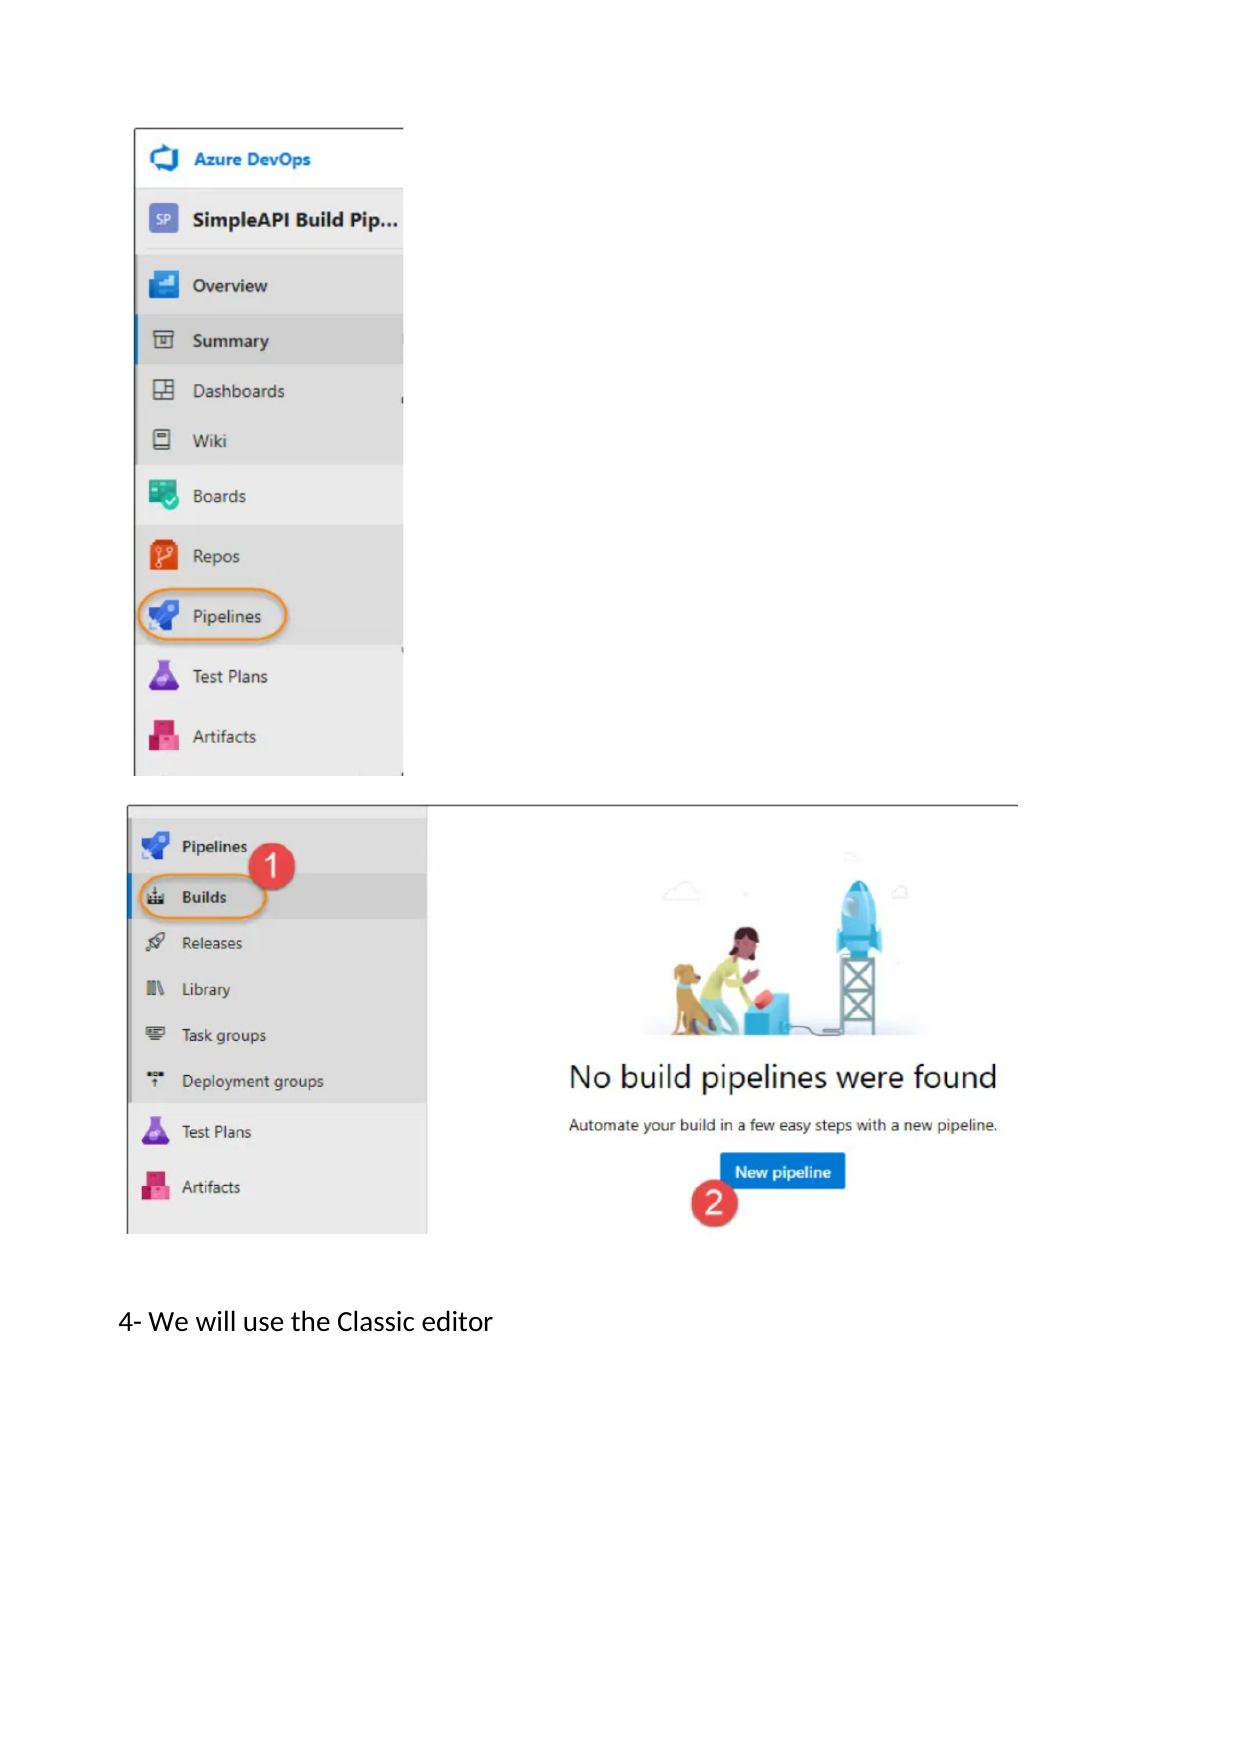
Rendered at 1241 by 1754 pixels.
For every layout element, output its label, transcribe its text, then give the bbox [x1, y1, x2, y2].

text 4- We will use the Classic editor [118, 1303, 1122, 1339]
